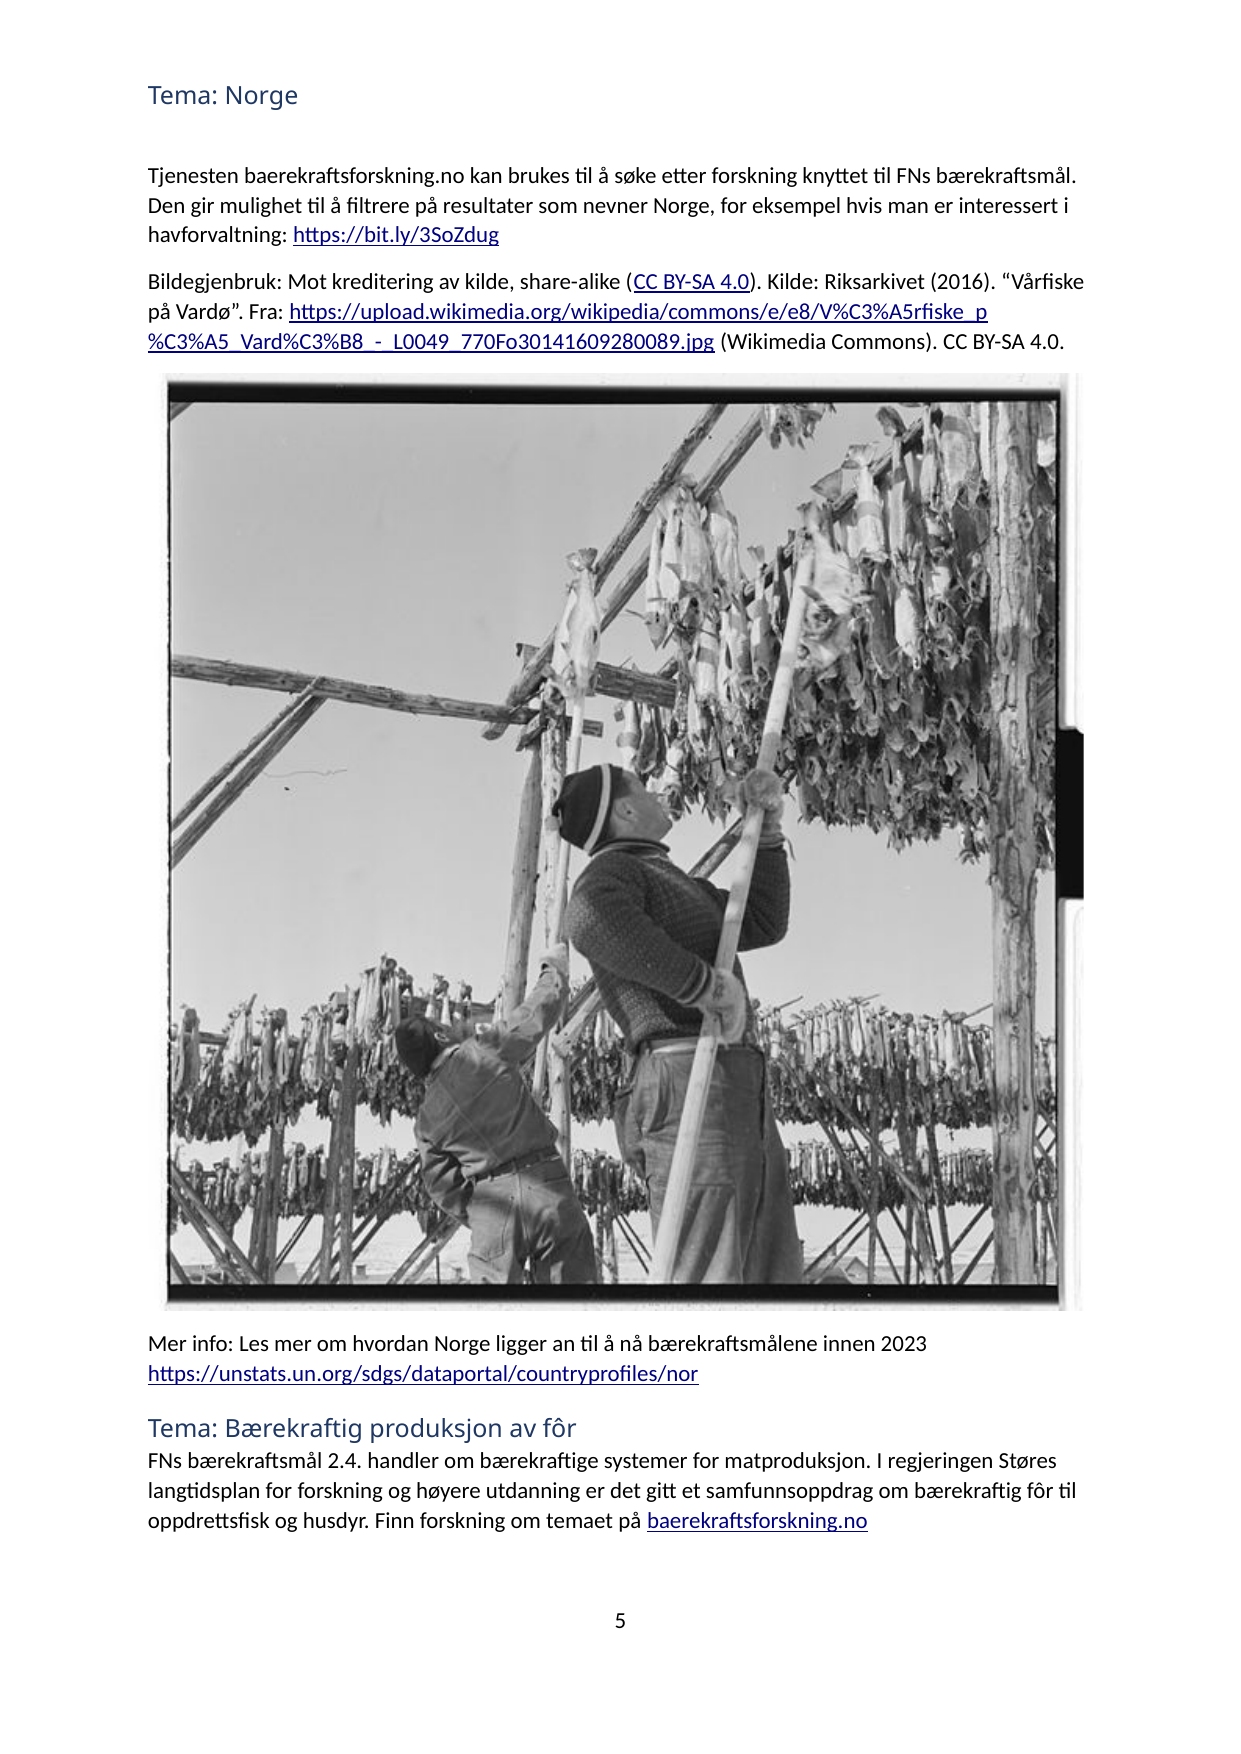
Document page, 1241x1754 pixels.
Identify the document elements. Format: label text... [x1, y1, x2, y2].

text Mer info: Les mer om hvordan Norge ligger an til å nå bærekraftsmålene innen 2023 https://unstats.un.org/sdgs/dataportal/countryprofiles/nor [148, 1329, 1093, 1387]
subtitle Tema: Bærekraftig produksjon av fôr [148, 1410, 1093, 1444]
subtitle Tema: Norge [148, 78, 1093, 112]
text FNs bærekraftsmål 2.4. handler om bærekraftige systemer for matproduksjon. I regjeringen Støres langtidsplan for forskning og høyere utdanning er det gitt et samfunnsoppdrag om bærekraftig fôr til oppdrettsfisk og husdyr. Finn forskning om temaet på baerekraftsforskning.no [148, 1447, 1093, 1534]
text Tjenesten baerekraftsforskning.no kan brukes til å søke etter forskning knyttet til FNs bærekraftsmål. Den gir mulighet til å filtrere på resultater som nevner Norge, for eksempel hvis man er interessert i havforvaltning: https://bit.ly/3SoZdug [148, 161, 1093, 249]
text Bildegjenbruk: Mot kreditering av kilde, share-alike (CC BY-SA 4.0). Kilde: Riksarkivet (2016). “Vårfiske på Vardø”. Fra: https://upload.wikimedia.org/wikipedia/commons/e/e8/V%C3%A5rfiske_p%C3%A5_Vard%C3%B8_-_L0049_770Fo30141609280089.jpg (Wikimedia Commons). CC BY-SA 4.0. [148, 267, 1093, 355]
